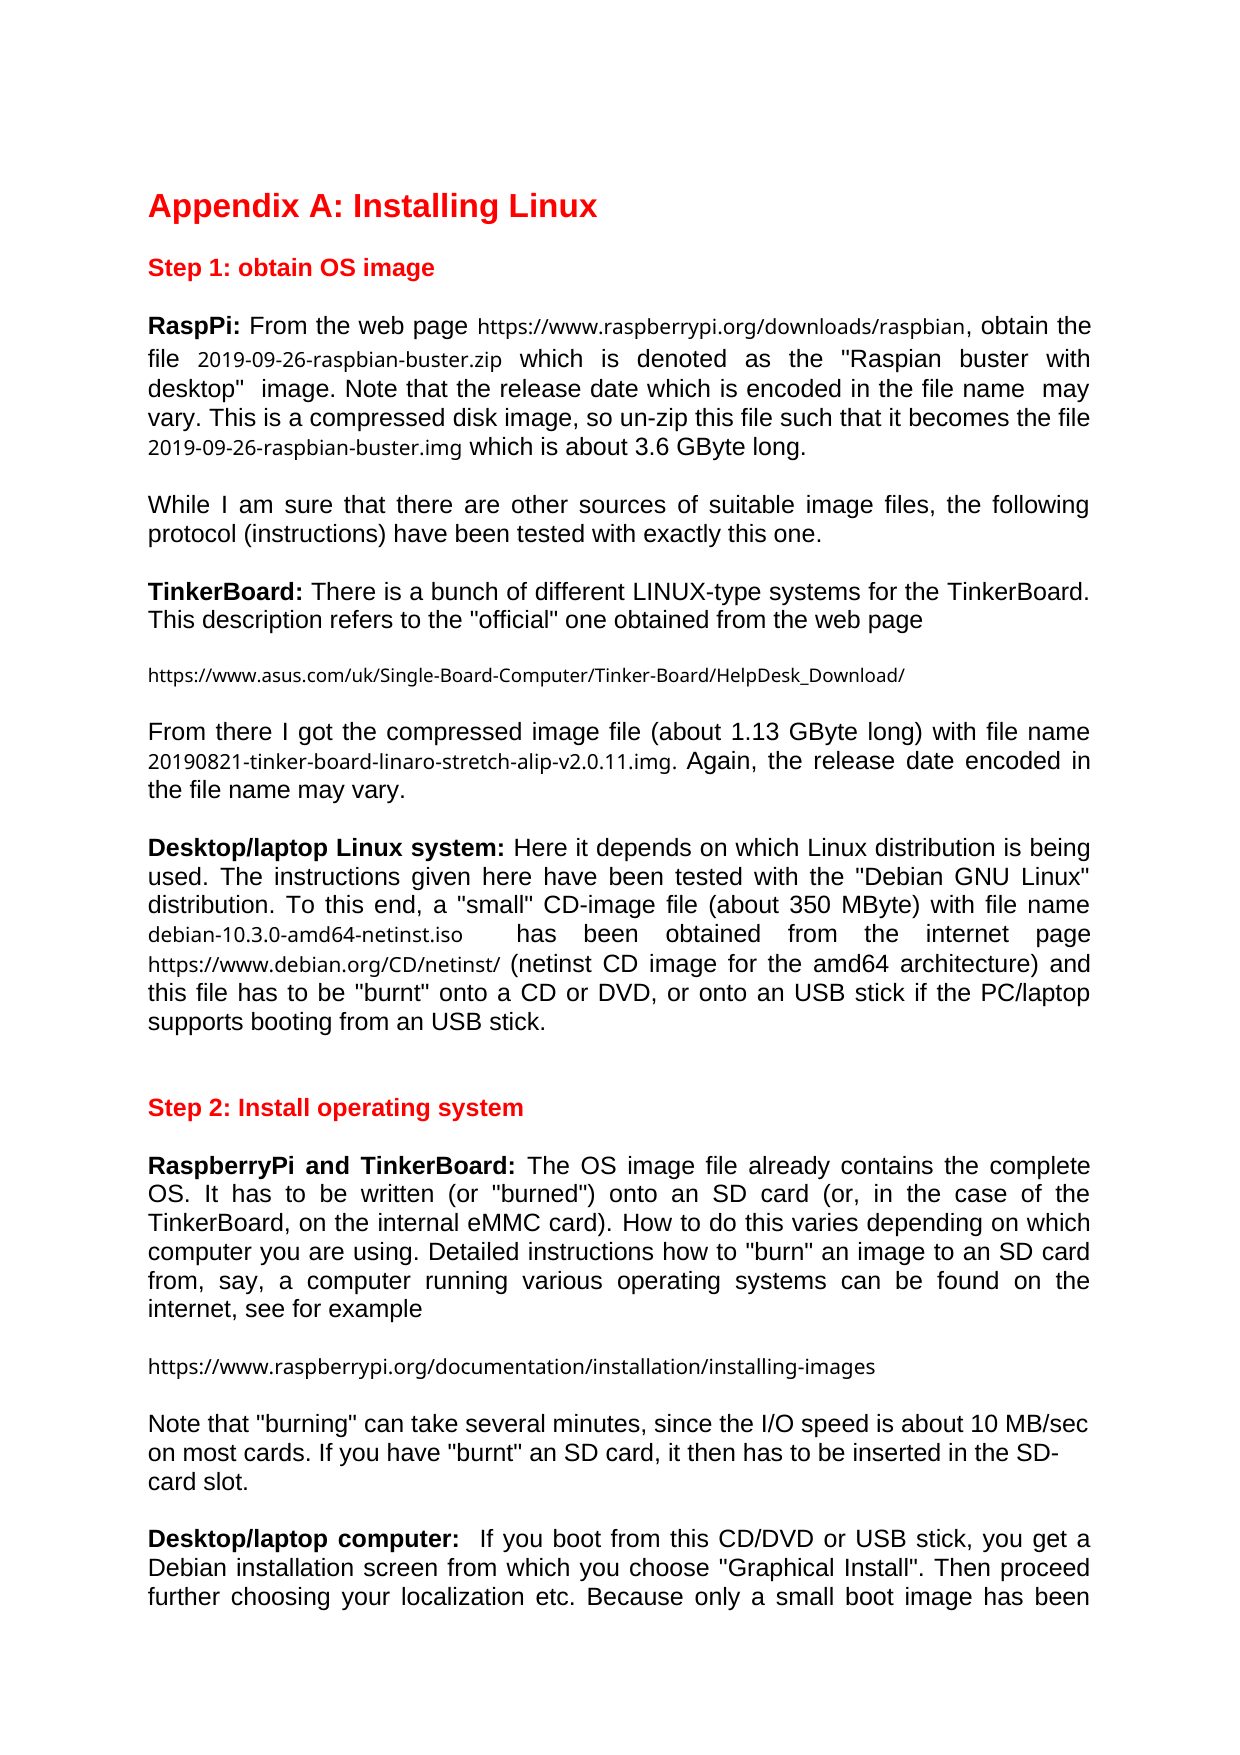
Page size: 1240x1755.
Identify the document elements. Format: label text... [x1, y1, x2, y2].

text While I am sure that there are other sources of suitable image files, the following protocol (instructions) have been tested with exactly this one. [148, 490, 1092, 548]
text Step 2: Install operating system [148, 1093, 1092, 1122]
text https://www.raspberrypi.org/documentation/installation/installing-images [148, 1352, 1092, 1380]
text Note that "burning" can take several minutes, since the I/O speed is about 10 MB/sec on most cards. If you have "burnt" an SD card, it then has to be inserted in the SD-card slot. [148, 1409, 1092, 1495]
text Appendix A: Installing Linux [148, 186, 1092, 224]
text RaspPi: From the web page https://www.raspberrypi.org/downloads/raspbian, obtain the file 2019-09-26-raspbian-buster.zip which is denoted as the "Raspian buster with desktop" image. Note that the release date which is encoded in the file name may vary. This is a compressed disk image, so un-zip this file such that it becomes the file 2019-09-26-raspbian-buster.img which is about 3.6 GByte long. [148, 311, 1092, 461]
text Desktop/laptop computer: If you boot from this CD/DVD or USB stick, you get a Debian installation screen from which you choose "Graphical Install". Then proceed further choosing your localization etc. Because only a small boot image has been [148, 1524, 1092, 1610]
text RaspberryPi and TinkerBoard: The OS image file already contains the complete OS. It has to be written (or "burned") onto an SD card (or, in the case of the TinkerBoard, on the internal eMMC card). How to do this varies depending on which computer you are using. Detailed instructions how to "burn" an image to an SD card from, say, a computer running various operating systems can be found on the internet, see for example [148, 1151, 1092, 1323]
text https://www.asus.com/uk/Single-Board-Computer/Tinker-Board/HelpDesk_Download/ [148, 663, 1092, 688]
text TinkerBoard: There is a bunch of different LINUX-type systems for the TinkerBoard. This description refers to the "official" one obtained from the web page [148, 576, 1092, 634]
text Step 1: obtain OS image [148, 253, 1092, 282]
text Desktop/laptop Linux system: Here it depends on which Linux distribution is being used. The instructions given here have been tested with the "Debian GNU Linux" distribution. To this end, a "small" CD-image file (about 350 MByte) with file name debian-10.3.0-amd64-netinst.iso has been obtained from the internet page https://www.debian.org/CD/netinst/ (netinst CD image for the amd64 architecture) and this file has to be "burnt" onto a CD or DVD, or onto an USB stick if the PC/laptop supports booting from an USB stick. [148, 833, 1092, 1036]
text From there I got the compressed image file (about 1.13 GByte long) with file name 20190821-tinker-board-linaro-stretch-alip-v2.0.11.img. Again, the release date encoded in the file name may vary. [148, 717, 1092, 804]
